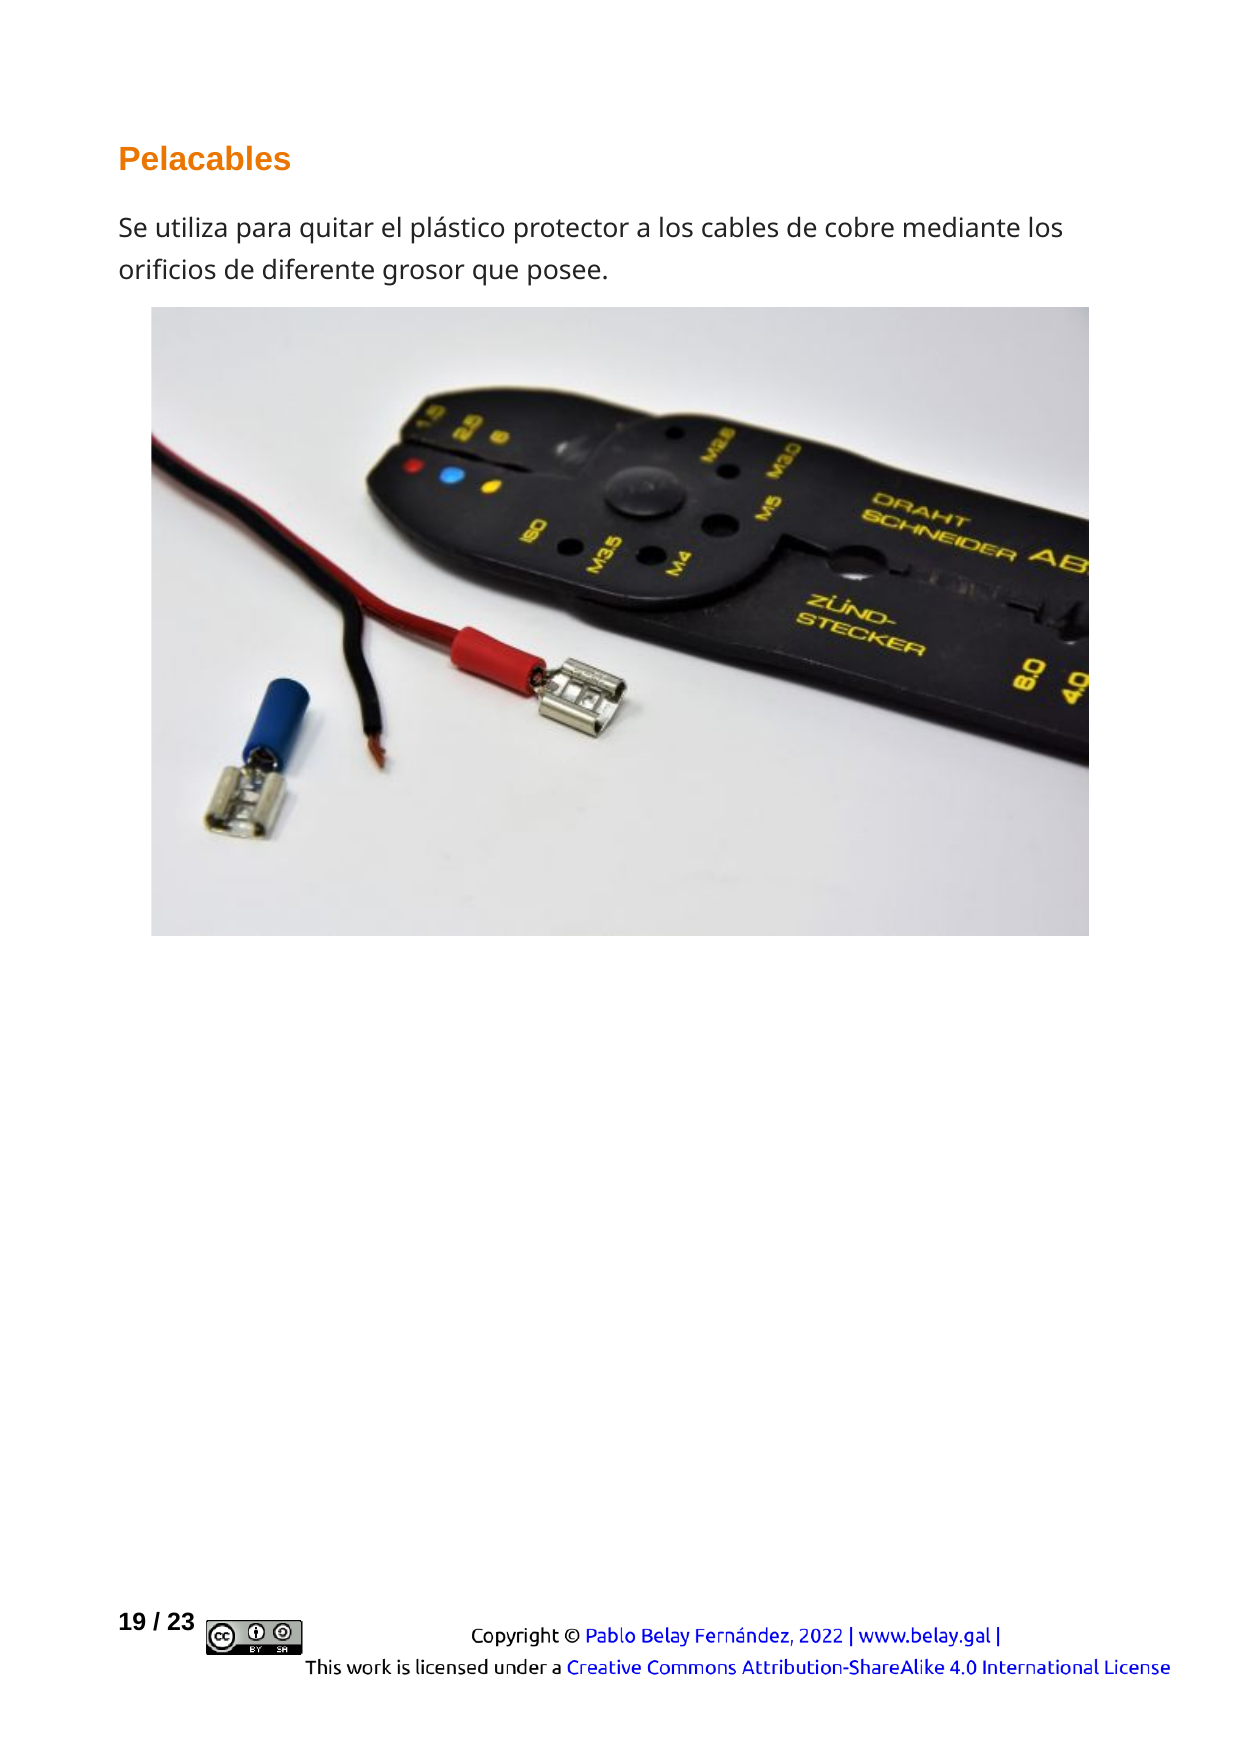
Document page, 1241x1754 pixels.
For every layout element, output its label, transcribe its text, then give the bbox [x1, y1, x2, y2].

picture [200, 1604, 1205, 1690]
picture [151, 307, 1089, 936]
text Se utiliza para quitar el plástico protector a los cables de cobre mediante los orificios de diferente grosor que posee. [118, 209, 1122, 287]
subtitle Pelacables [118, 139, 1122, 178]
